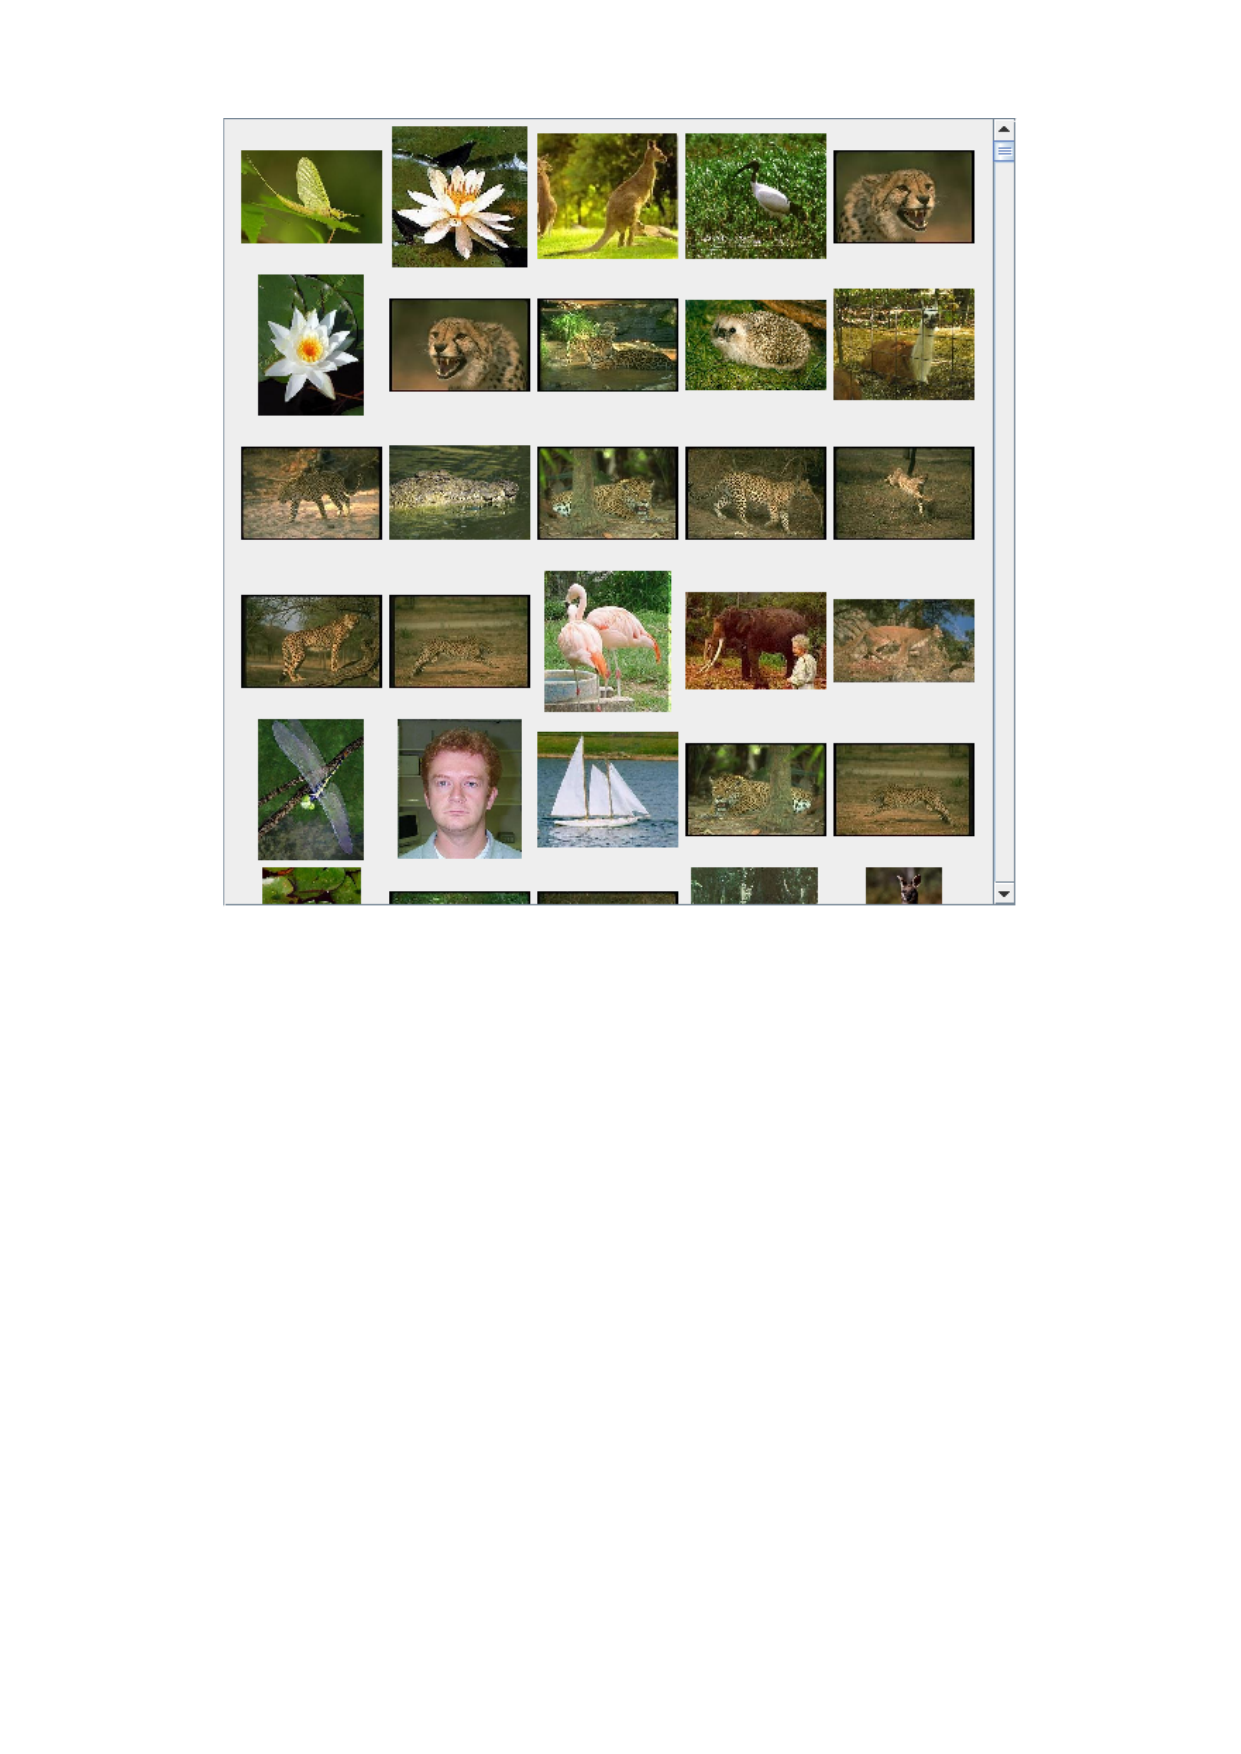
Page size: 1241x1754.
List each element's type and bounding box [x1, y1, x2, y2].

picture [223, 118, 1017, 907]
